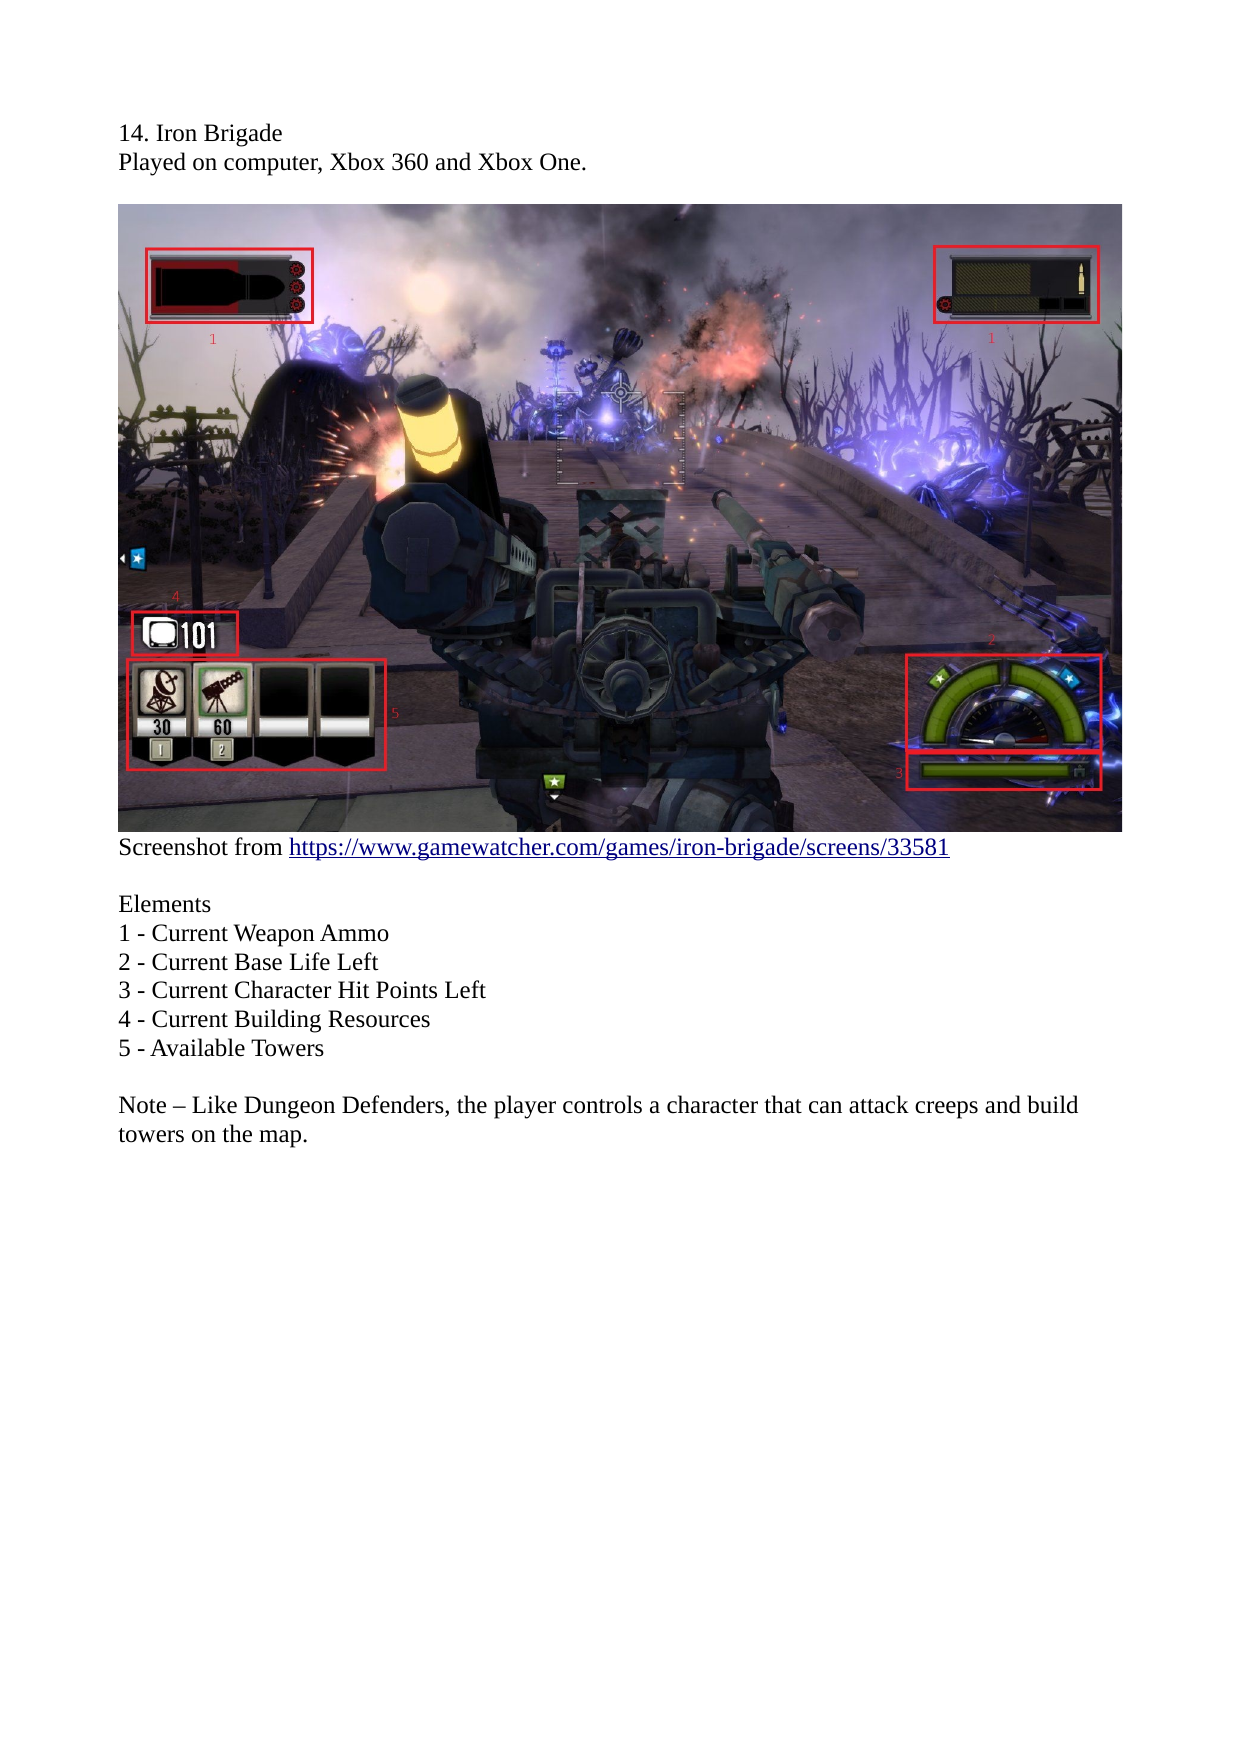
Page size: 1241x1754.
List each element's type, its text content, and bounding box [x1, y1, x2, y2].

text Elements [118, 889, 1122, 918]
text 4 - Current Building Resources [118, 1004, 1122, 1033]
text Screenshot from https://www.gamewatcher.com/games/iron-brigade/screens/33581 [118, 832, 1122, 861]
text 1 - Current Weapon Ammo [118, 918, 1122, 947]
text Note – Like Dungeon Defenders, the player controls a character that can attack creeps and build towers on the map. [118, 1091, 1122, 1148]
text 3 - Current Character Hit Points Left [118, 976, 1122, 1004]
text 14. Iron Brigade [118, 118, 1122, 147]
text 5 - Available Towers [118, 1033, 1122, 1062]
picture [118, 204, 1123, 832]
text Played on computer, Xbox 360 and Xbox One. [118, 147, 1122, 176]
text 2 - Current Base Life Left [118, 947, 1122, 976]
